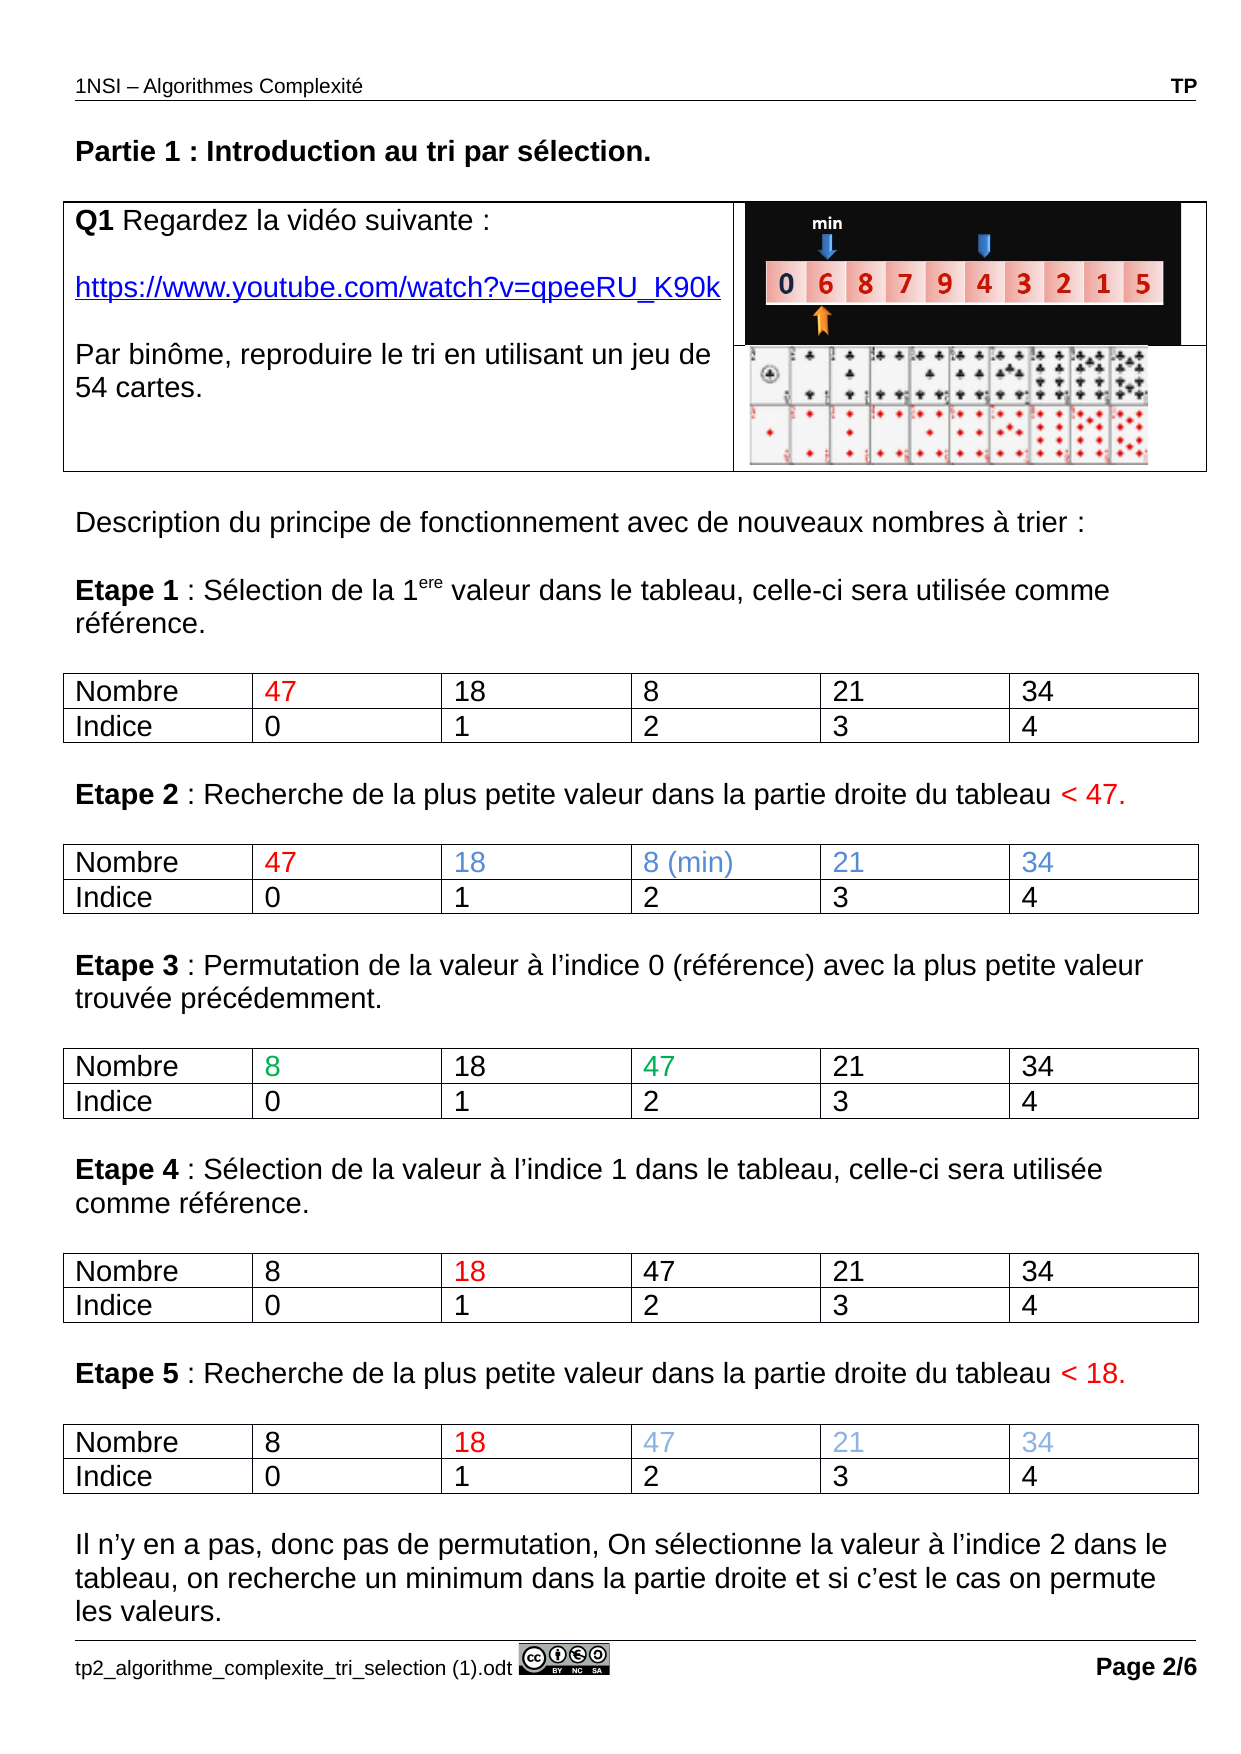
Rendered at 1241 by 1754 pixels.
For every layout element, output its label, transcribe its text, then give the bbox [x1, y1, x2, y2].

table_header 21 [821, 674, 1009, 708]
table_header 34 [1010, 845, 1198, 878]
table_cell 3 [821, 1084, 1009, 1117]
text Description du principe de fonctionnement avec de nouveaux nombres à trier : [75, 505, 1196, 539]
table_header 8 [253, 1049, 441, 1083]
table_cell 4 [1010, 1084, 1198, 1117]
table_header 21 [821, 845, 1009, 878]
table_cell 4 [1010, 880, 1198, 913]
table_header 47 [253, 674, 441, 708]
table_cell [734, 346, 1206, 471]
table_cell 0 [253, 709, 441, 742]
table_header 8 [632, 674, 820, 708]
table_cell 0 [253, 1288, 441, 1322]
table_cell 1 [442, 1459, 631, 1493]
table_cell Indice [64, 709, 252, 742]
table_header 8 [253, 1254, 441, 1287]
table_cell Indice [64, 1459, 252, 1493]
table_cell 3 [821, 709, 1009, 742]
table_cell 1 [442, 1288, 631, 1322]
text Etape 3 : Permutation de la valeur à l’indice 0 (référence) avec la plus petite valeur trouvée précédemment. [75, 948, 1196, 1015]
table_header Q1 Regardez la vidéo suivante : https://www.youtube.com/watch?v=qpeeRU_K90k Par binôme, reproduire le tri en utilisant un jeu de 54 cartes. [64, 203, 733, 471]
table_header 47 [632, 1425, 820, 1458]
text Etape 2 : Recherche de la plus petite valeur dans la partie droite du tableau < 47. [75, 777, 1196, 810]
table_header Nombre [64, 1254, 252, 1287]
table_cell Indice [64, 1288, 252, 1322]
table_header 18 [442, 1425, 631, 1458]
table_header 8 [253, 1425, 441, 1458]
table_cell 3 [821, 1288, 1009, 1322]
table_header 34 [1010, 674, 1198, 708]
table_header 34 [1010, 1254, 1198, 1287]
table_header 21 [821, 1425, 1009, 1458]
table_header Nombre [64, 1425, 252, 1458]
table_cell 0 [253, 1459, 441, 1493]
table_cell 2 [632, 880, 820, 913]
table_cell 0 [253, 880, 441, 913]
table_cell 4 [1010, 1288, 1198, 1322]
text Il n’y en a pas, donc pas de permutation, On sélectionne la valeur à l’indice 2 dans le tableau, on recherche un minimum dans la partie droite et si c’est le cas on permute les valeurs. [75, 1527, 1196, 1628]
table_header 47 [632, 1049, 820, 1083]
table_header 47 [253, 845, 441, 878]
table_header 21 [821, 1254, 1009, 1287]
table_cell 2 [632, 1288, 820, 1322]
table_header Nombre [64, 1049, 252, 1083]
table_cell 4 [1010, 1459, 1198, 1493]
text Partie 1 : Introduction au tri par sélection. [75, 134, 1196, 168]
table_cell 3 [821, 1459, 1009, 1493]
table_cell Indice [64, 1084, 252, 1117]
table_cell 3 [821, 880, 1009, 913]
table_cell 0 [253, 1084, 441, 1117]
table_cell 2 [632, 1084, 820, 1117]
table_header 18 [442, 845, 631, 878]
table_header 18 [442, 1254, 631, 1287]
table_header [1182, 203, 1206, 345]
table_cell 2 [632, 709, 820, 742]
table_header 21 [821, 1049, 1009, 1083]
table_cell 1 [442, 1084, 631, 1117]
table_header 34 [1010, 1425, 1198, 1458]
text Etape 4 : Sélection de la valeur à l’indice 1 dans le tableau, celle-ci sera utilisée comme référence. [75, 1152, 1196, 1219]
picture [518, 1643, 610, 1675]
table_header [734, 203, 745, 345]
table_cell 4 [1010, 709, 1198, 742]
table_header Nombre [64, 674, 252, 708]
table_header 18 [442, 1049, 631, 1083]
table_header 8 (min) [632, 845, 820, 878]
text Etape 1 : Sélection de la 1ere valeur dans le tableau, celle-ci sera utilisée comme référence. [75, 572, 1196, 639]
table_cell 2 [632, 1459, 820, 1493]
table_cell 1 [442, 880, 631, 913]
text Etape 5 : Recherche de la plus petite valeur dans la partie droite du tableau < 18. [75, 1356, 1196, 1390]
table_cell Indice [64, 880, 252, 913]
table_header 18 [442, 674, 631, 708]
table_cell 1 [442, 709, 631, 742]
table_header Nombre [64, 845, 252, 878]
table_header 47 [632, 1254, 820, 1287]
table_header 34 [1010, 1049, 1198, 1083]
